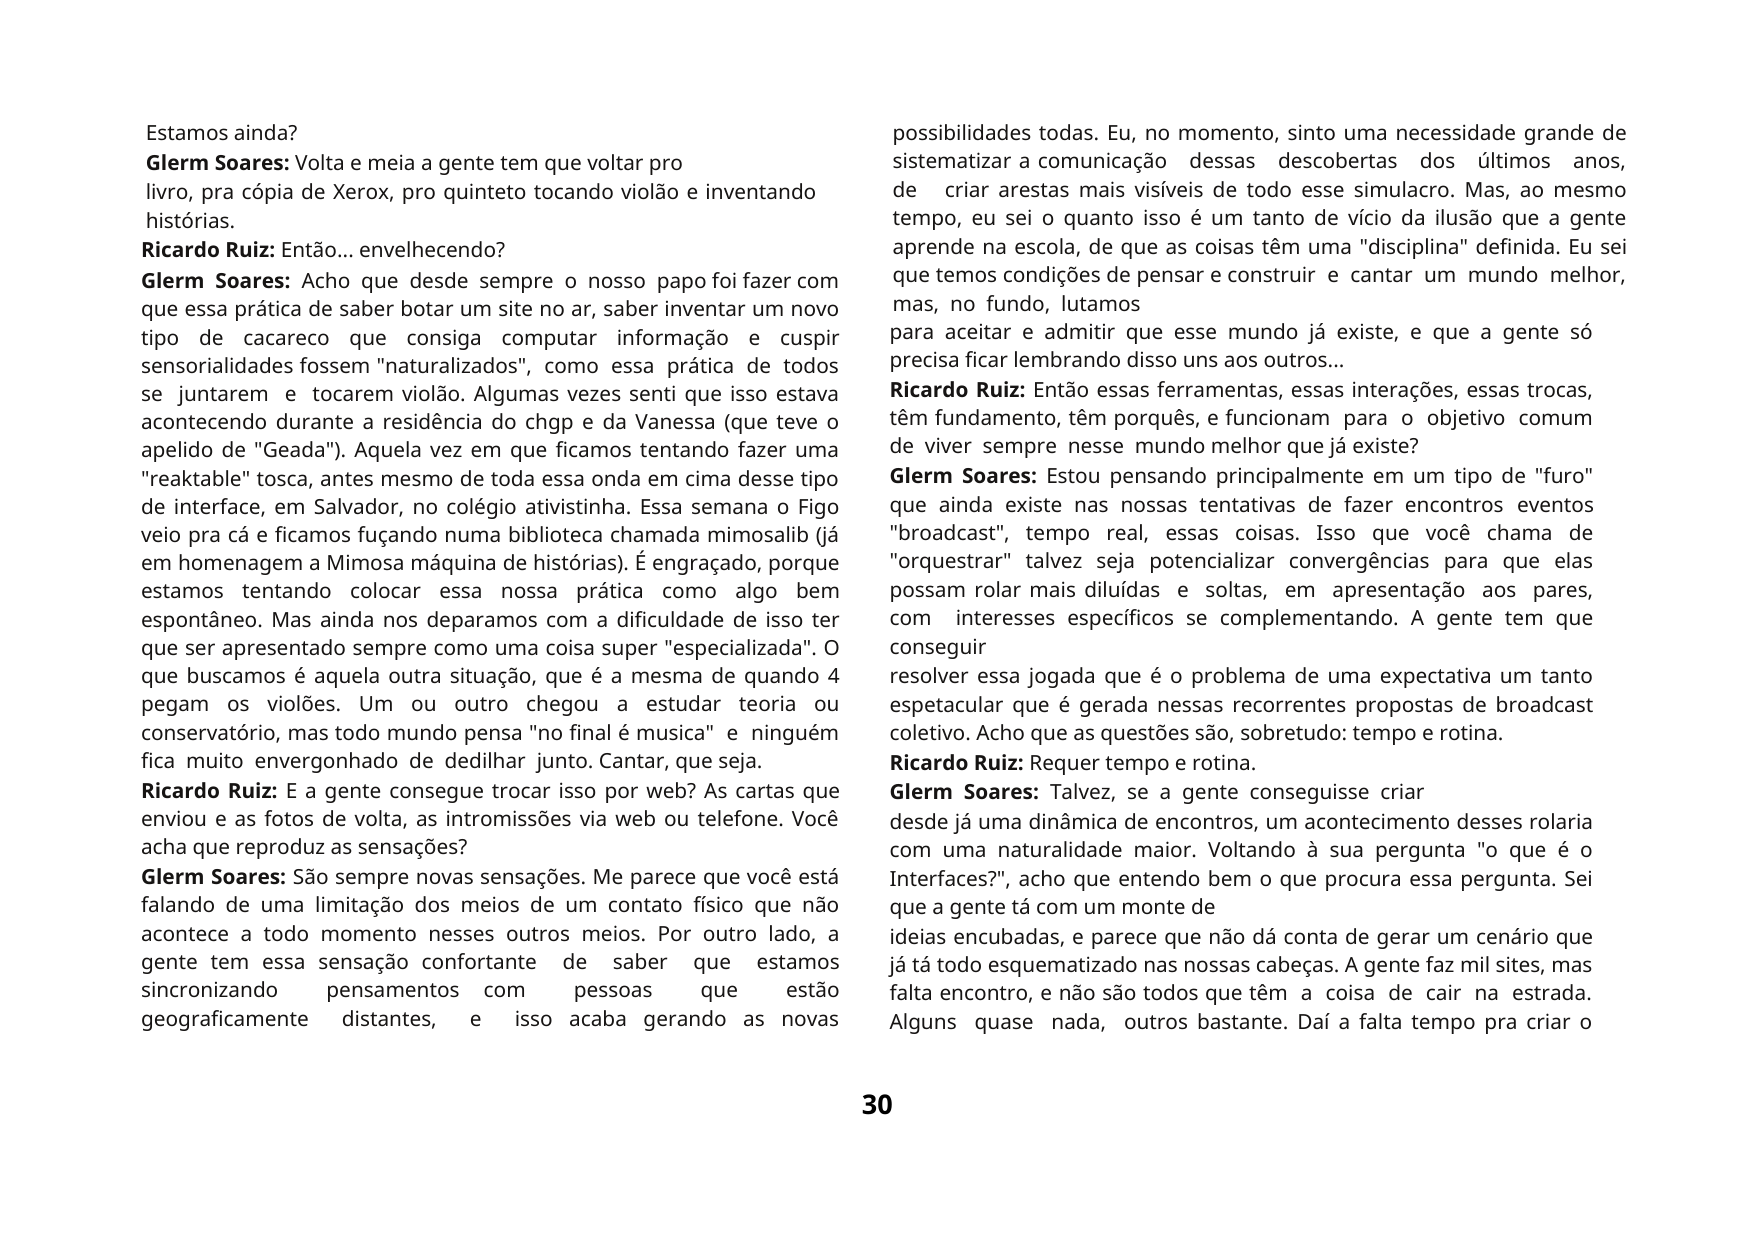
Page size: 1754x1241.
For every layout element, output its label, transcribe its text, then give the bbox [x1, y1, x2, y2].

text Glerm Soares: Estou pensando principalmente em um tipo de "furo" que ainda existe nas nossas tentativas de fazer encontros ­eventos "broadcast", tempo real, essas coisas. Isso que você chama de "orquestrar" talvez seja potencializar convergências para que elas possam rolar mais diluídas e soltas, em apresentação aos pares, com interesses específicos se complementando. A gente tem que conseguir [889, 461, 1594, 660]
text livro, pra cópia de Xerox, pro quinteto tocando violão e inventando histórias. [146, 177, 817, 234]
text Ricardo Ruiz: E a gente consegue trocar isso por web? As cartas que enviou e as fotos de volta, as intromissões via web ou telefone. Você acha que reproduz as sensações? [141, 776, 840, 861]
text Ricardo Ruiz: Então essas ferramentas, essas interações, essas trocas, têm fundamento, têm porquês, e funcionam para o objetivo comum de viver sempre nesse mundo melhor que já existe? [889, 375, 1594, 460]
text Glerm Soares: Talvez, se a gente conseguisse criar [889, 777, 1594, 806]
text possibilidades todas. Eu, no momento, sinto uma necessidade grande de sistematizar a comunicação dessas descobertas dos últimos anos, de criar arestas mais visíveis de todo esse simulacro. Mas, ao mesmo tempo, eu sei o quanto isso é um tanto de vício da ilusão que a gente aprende na escola, de que as coisas têm uma "disciplina" definida. Eu sei que temos condições de pensar e construir e cantar um mundo melhor, mas, no fundo, lutamos [892, 118, 1628, 317]
text Glerm Soares: Acho que desde sempre o nosso papo foi fazer com que essa prática de saber botar um site no ar, saber inventar um novo tipo de cacareco que consiga computar informação e cuspir sensorialidades fossem "naturalizados", como essa prática de todos se juntarem e tocarem violão. Algumas vezes senti que isso estava acontecendo durante a residência do chgp e da Vanessa (que teve o apelido de "Geada"). Aquela vez em que ficamos tentando fazer uma "reaktable" tosca, antes mesmo de toda essa onda em cima desse tipo de interface, em Salvador, no colégio ativistinha. Essa semana o Figo veio pra cá e ficamos fuçando numa biblioteca chamada mimosalib (já em homenagem a Mimosa máquina de histórias). É engraçado, porque estamos tentando colocar essa nossa prática como algo bem espontâneo. Mas ainda nos deparamos com a dificuldade de isso ter que ser apresentado sempre como uma coisa super "especializada". O que buscamos é aquela outra situação, que é a mesma de quando 4 pegam os violões. Um ou outro chegou a estudar teoria ou conservatório, mas todo mundo pensa "no final é musica" e ninguém fica muito envergonhado de dedilhar junto. Cantar, que seja. [141, 266, 840, 774]
text desde já uma dinâmica de encontros, um acontecimento desses rolaria com uma naturalidade maior. Voltando à sua pergunta "o que é o Interfaces?", acho que entendo bem o que procura essa pergunta. Sei que a gente tá com um monte de [889, 807, 1594, 921]
text Glerm Soares: São sempre novas sensações. Me parece que você está falando de uma limitação dos meios de um contato físico que não acontece a todo momento nesses outros meios. Por outro lado, a gente tem essa sensação confortante de saber que estamos sincronizando pensamentos com pessoas que estão geograficamente distantes, e isso acaba gerando as novas [141, 862, 840, 1032]
text Glerm Soares: Volta e meia a gente tem que voltar pro [146, 148, 817, 176]
text ideias encubadas, e parece que não dá conta de gerar um cenário que já tá todo esquematizado nas nossas cabeças. A gente faz mil sites, mas falta encontro, e não são todos que têm a coisa de cair na estrada. Alguns quase nada, outros bastante. Daí a falta tempo pra criar o [889, 922, 1594, 1035]
text Ricardo Ruiz: Então... envelhecendo? [141, 235, 840, 264]
text Ricardo Ruiz: Requer tempo e rotina. [889, 748, 1594, 776]
text resolver essa jogada que é o problema de uma expectativa um tanto espetacular que é gerada nessas recorrentes propostas de broadcast coletivo. Acho que as questões são, sobretudo: tempo e rotina. [889, 661, 1594, 747]
text Estamos ainda? [146, 118, 817, 147]
text para aceitar e admitir que esse mundo já existe, e que a gente só precisa ficar lembrando disso uns aos outros... [889, 317, 1594, 374]
